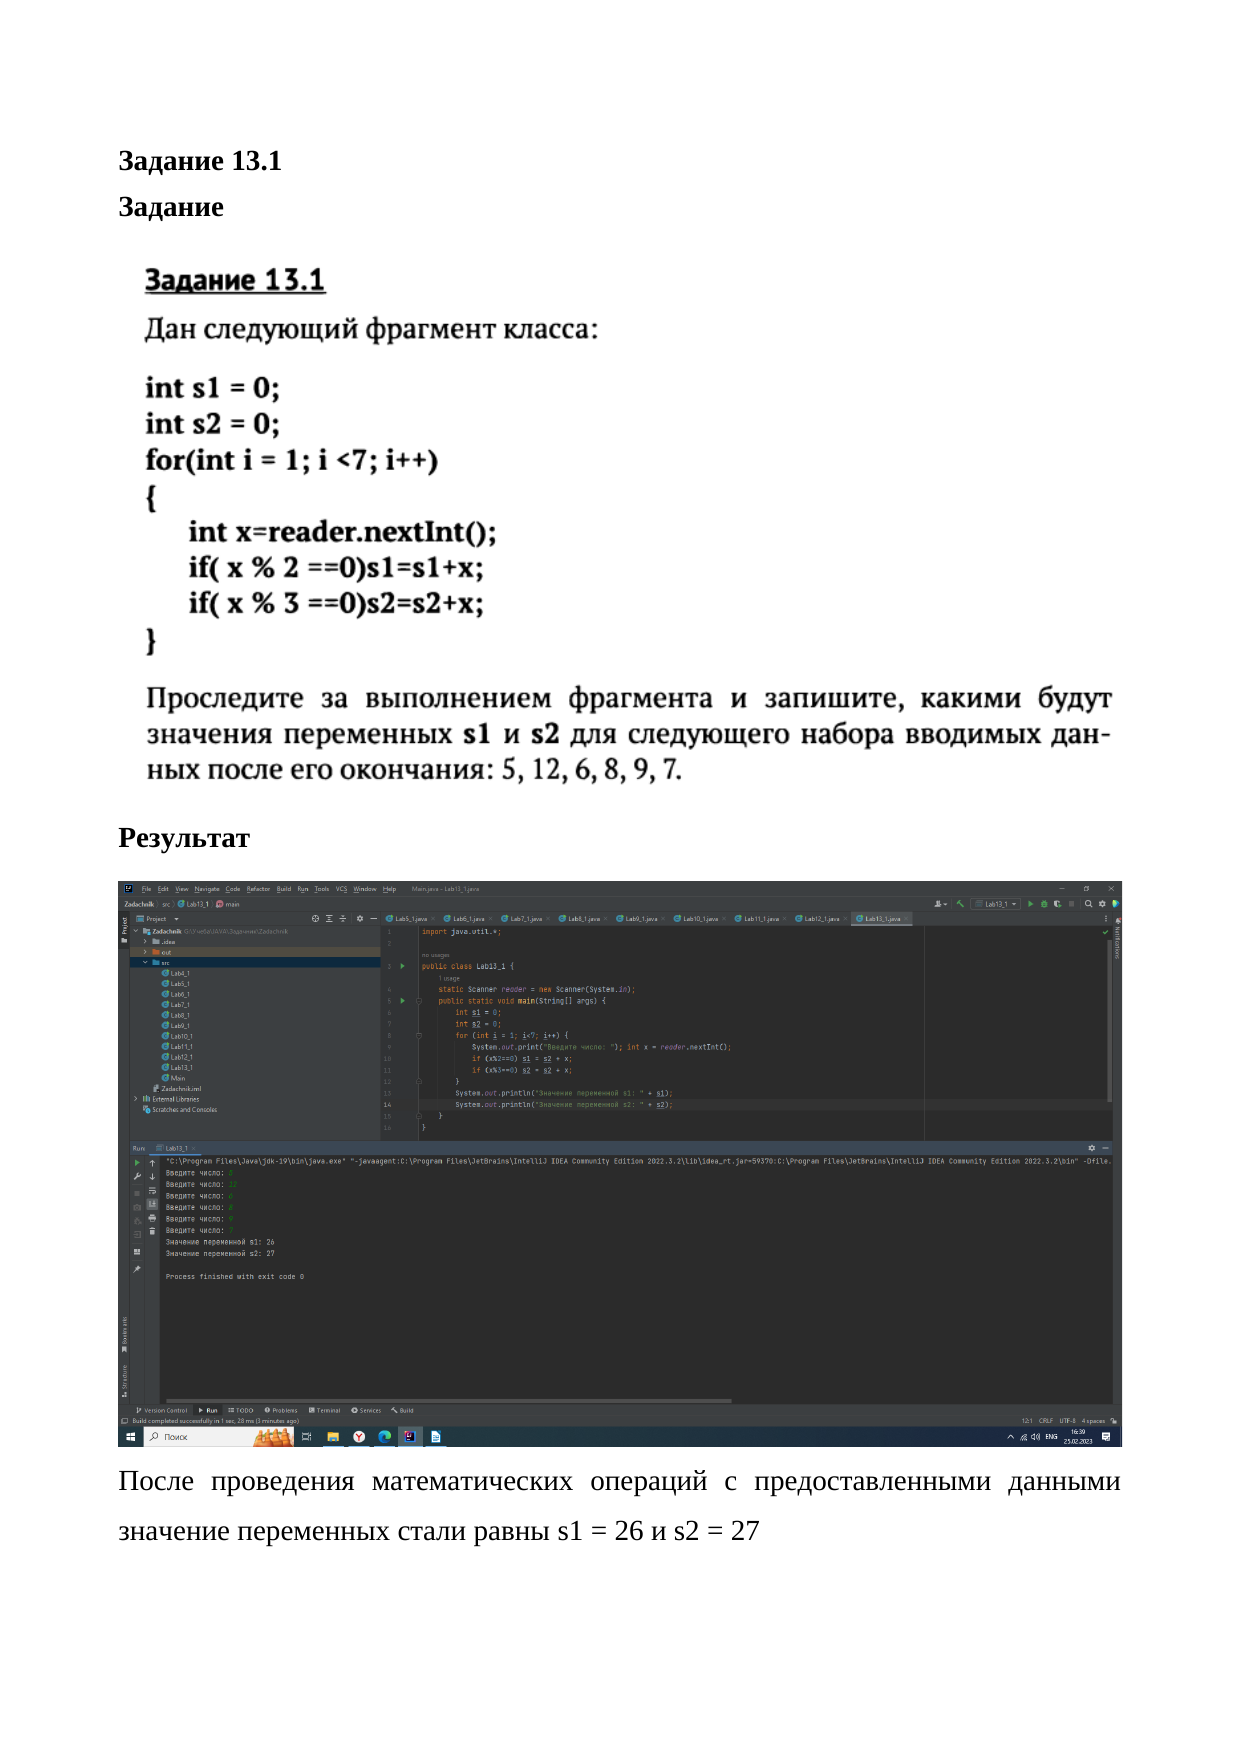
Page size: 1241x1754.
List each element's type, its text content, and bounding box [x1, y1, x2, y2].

text После проведения математических операций с предоставленными данными значение переменных стали равны s1 = 26 и s2 = 27 [118, 1447, 1122, 1547]
subtitle Задание [118, 189, 1122, 223]
subtitle Результат [118, 803, 1122, 853]
subtitle Задание 13.1 [118, 143, 1122, 177]
picture [118, 881, 1123, 1447]
picture [118, 251, 1123, 803]
